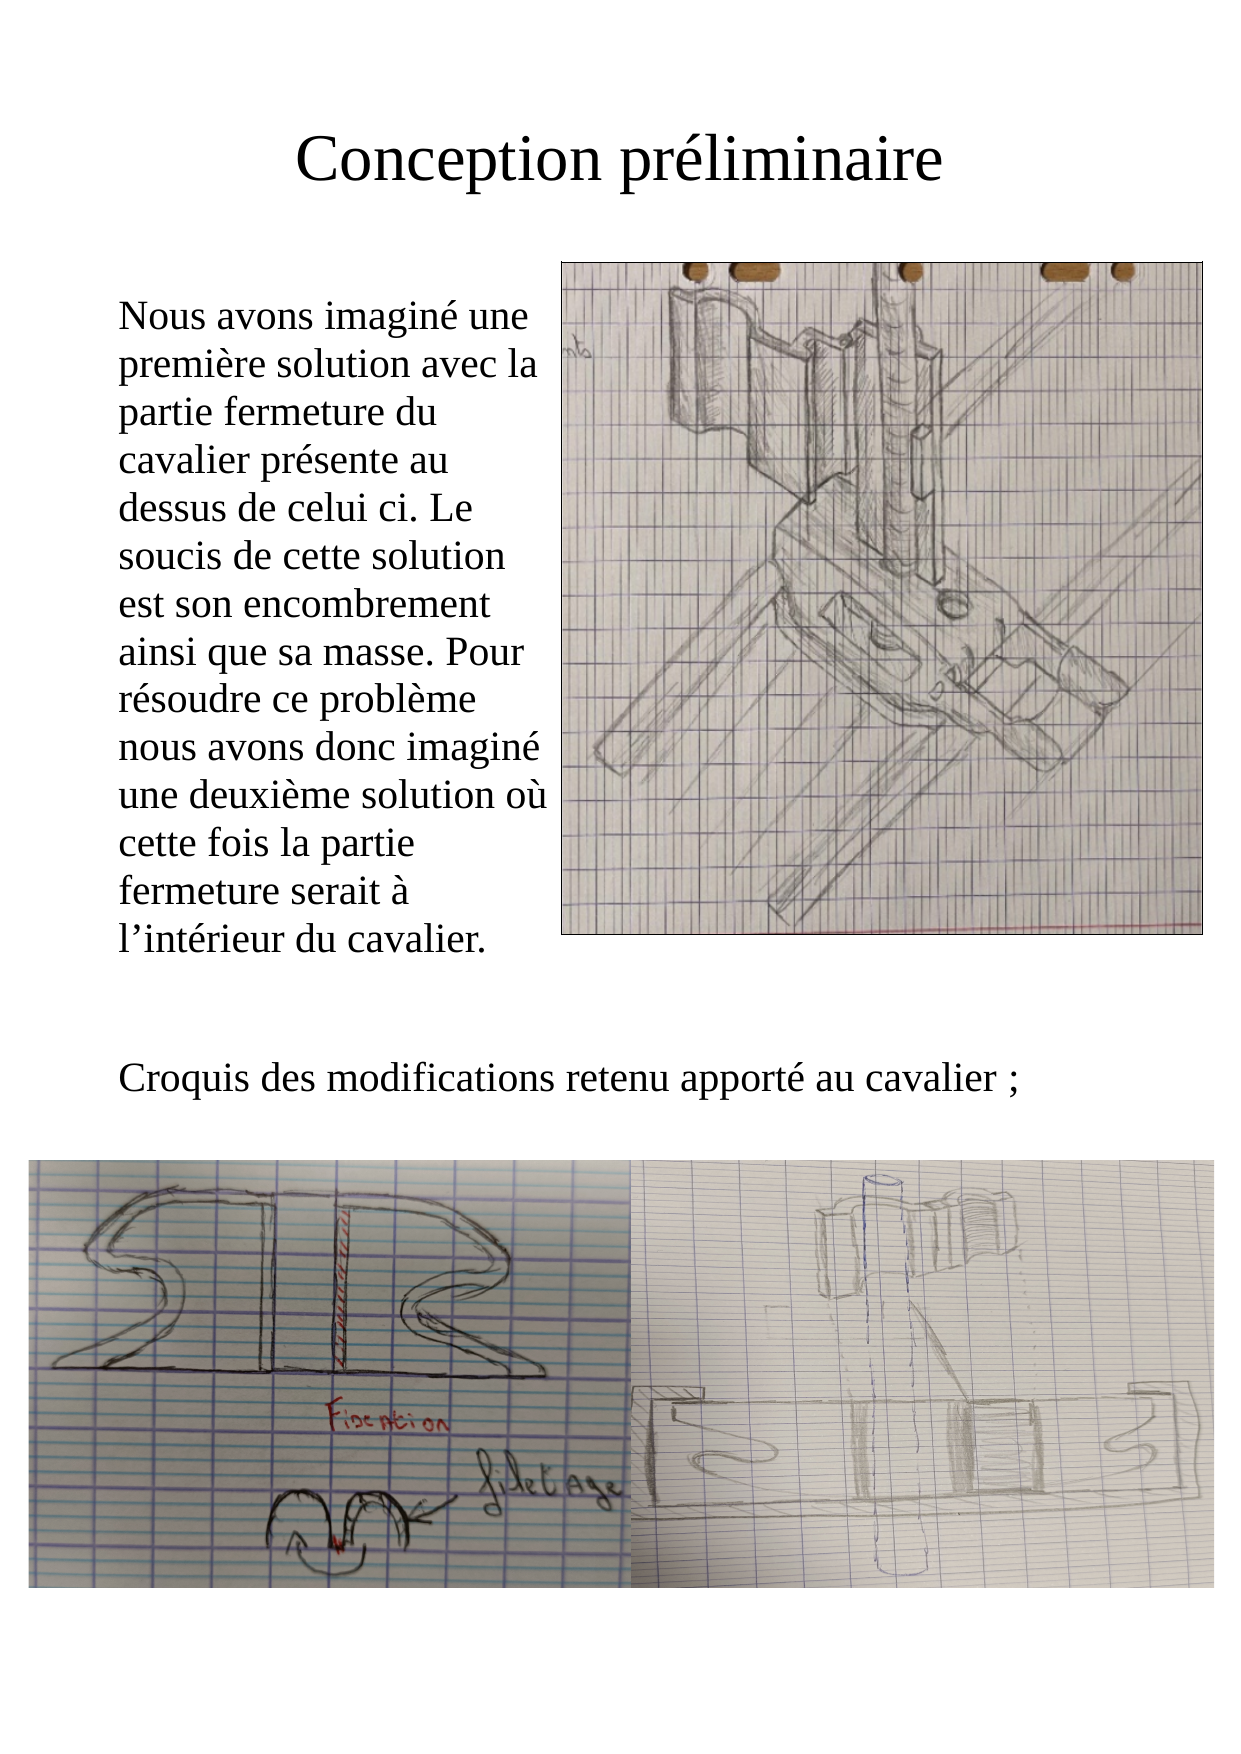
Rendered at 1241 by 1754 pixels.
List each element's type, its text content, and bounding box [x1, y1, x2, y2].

picture [594, 777, 1215, 1002]
text Conception préliminaire [118, 118, 1122, 195]
text Croquis des modifications retenu apporté au cavalier ; [562, 669, 1122, 717]
picture [270, 998, 395, 1108]
text Nous avons imaginé une première solution avec la partie fermeture du cavalier présente au dessus de celui ci. Le soucis de cette solution est son encombrement ainsi que sa masse. Pour résoudre ce problème nous avons donc imaginé une deuxième solution où cette fois la partie fermeture serait à l’intérieur du cavalier. [118, 291, 561, 578]
text Nous avons imaginé une première solution avec la partie fermeture du cavalier présente au dessus de celui ci. Le soucis de cette solution est son encombrement ainsi que sa masse. Pour résoudre ce problème nous avons donc imaginé une deuxième solution où cette fois la partie fermeture serait à l’intérieur du cavalier. [562, 291, 1122, 578]
text Croquis des modifications retenu apporté au cavalier ; [118, 669, 561, 717]
picture [594, 263, 1202, 934]
